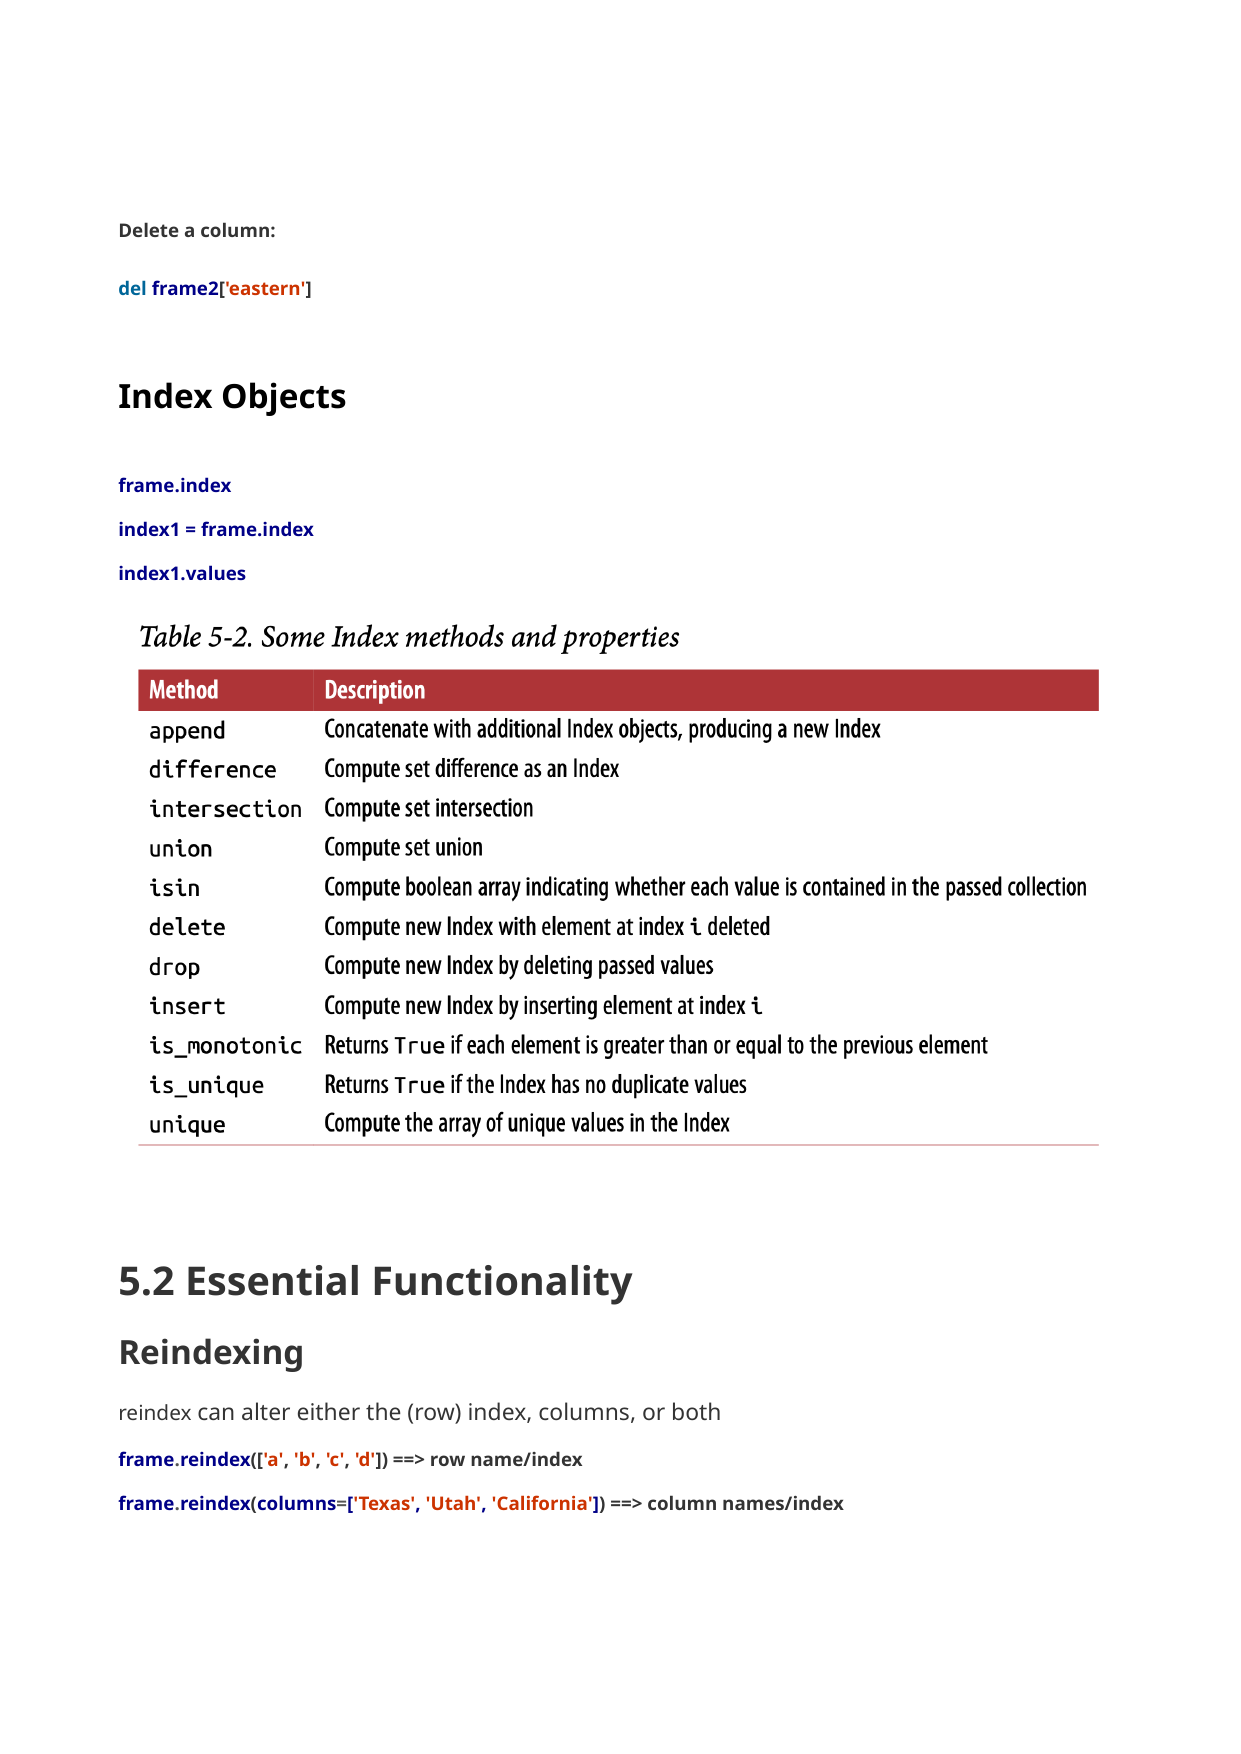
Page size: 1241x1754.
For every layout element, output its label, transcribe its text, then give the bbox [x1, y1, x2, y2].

text 5.2 Essential Functionality [118, 1253, 1122, 1307]
text frame.reindex(columns=['Texas', 'Utah', 'California']) ==> column names/index [118, 1490, 1122, 1516]
text reindex can alter either the (row) index, columns, or both [118, 1396, 1122, 1427]
text Reindexing [118, 1329, 1122, 1374]
text frame.reindex(['a', 'b', 'c', 'd']) ==> row name/index [118, 1446, 1122, 1472]
text index1.values [118, 560, 1122, 586]
text Index Objects [118, 373, 1122, 418]
text frame.index [118, 472, 1122, 498]
text del frame2['eastern'] [118, 276, 1122, 301]
text index1 = frame.index [118, 516, 1122, 542]
picture [118, 604, 1123, 1161]
text Delete a column: [118, 217, 1122, 243]
